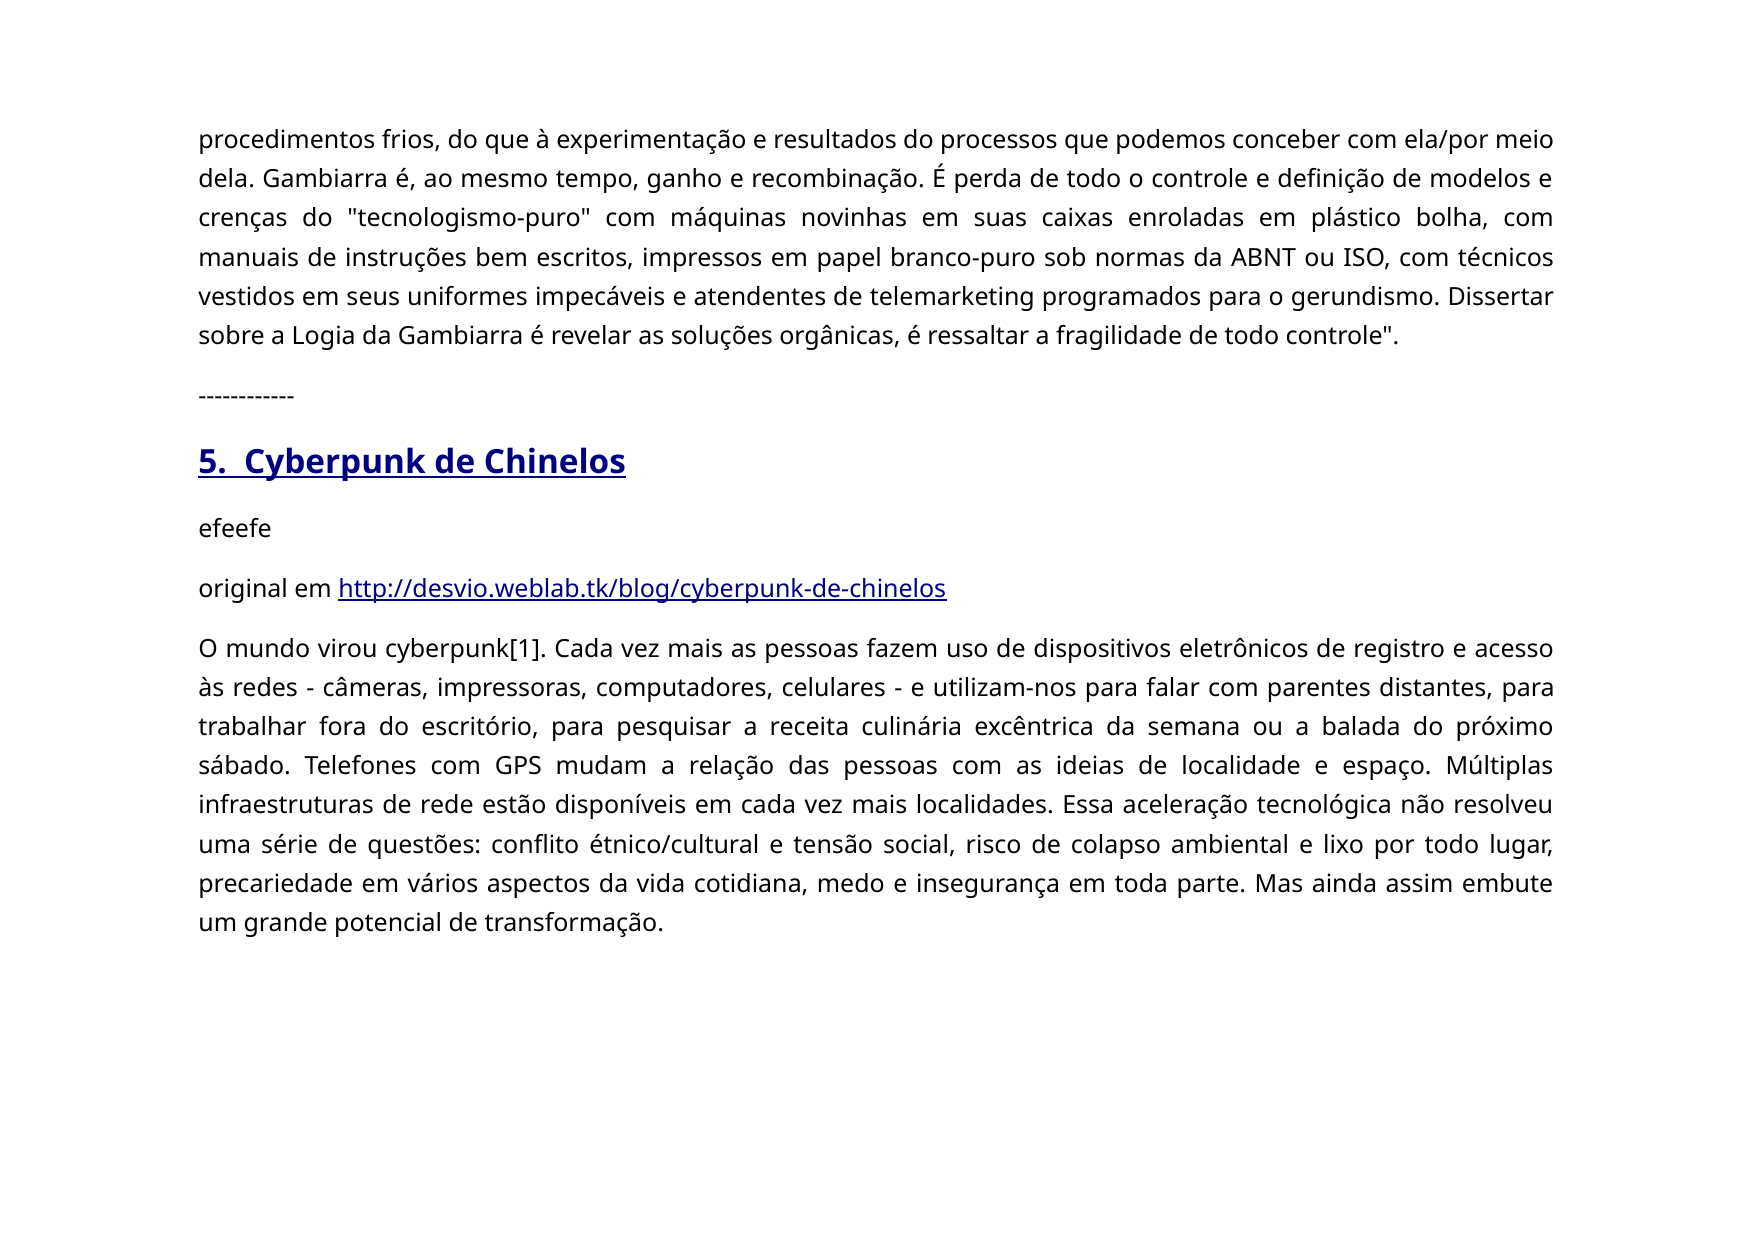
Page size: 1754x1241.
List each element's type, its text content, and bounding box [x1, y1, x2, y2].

text ------------ [198, 377, 1556, 412]
text efeefe [198, 511, 1556, 544]
text original em http://desvio.weblab.tk/blog/cyberpunk-de-chinelos [198, 571, 1556, 604]
text O mundo virou cyberpunk[1]. Cada vez mais as pessoas fazem uso de dispositivos eletrônicos de registro e acesso às redes - câmeras, impressoras, computadores, celulares - e utilizam-nos para falar com parentes distantes, para trabalhar fora do escritório, para pesquisar a receita culinária excêntrica da semana ou a balada do próximo sábado. Telefones com GPS mudam a relação das pessoas com as ideias de localidade e espaço. Múltiplas infraestruturas de rede estão disponíveis em cada vez mais localidades. Essa aceleração tecnológica não resolveu uma série de questões: conflito étnico/cultural e tensão social, risco de colapso ambiental e lixo por todo lugar, precariedade em vários aspectos da vida cotidiana, medo e insegurança em toda parte. Mas ainda assim embute um grande potencial de transformação. [198, 631, 1556, 939]
text 5. Cyberpunk de Chinelos [198, 437, 1556, 483]
text procedimentos frios, do que à experimentação e resultados do processos que podemos conceber com ela/por meio dela. Gambiarra é, ao mesmo tempo, ganho e recombinação. É perda de todo o controle e definição de modelos e crenças do "tecnologismo-puro" com máquinas novinhas em suas caixas enroladas em plástico bolha, com manuais de instruções bem escritos, impressos em papel branco-puro sob normas da ABNT ou ISO, com técnicos vestidos em seus uniformes impecáveis e atendentes de telemarketing programados para o gerundismo. Dissertar sobre a Logia da Gambiarra é revelar as soluções orgânicas, é ressaltar a fragilidade de todo controle". [198, 122, 1556, 352]
